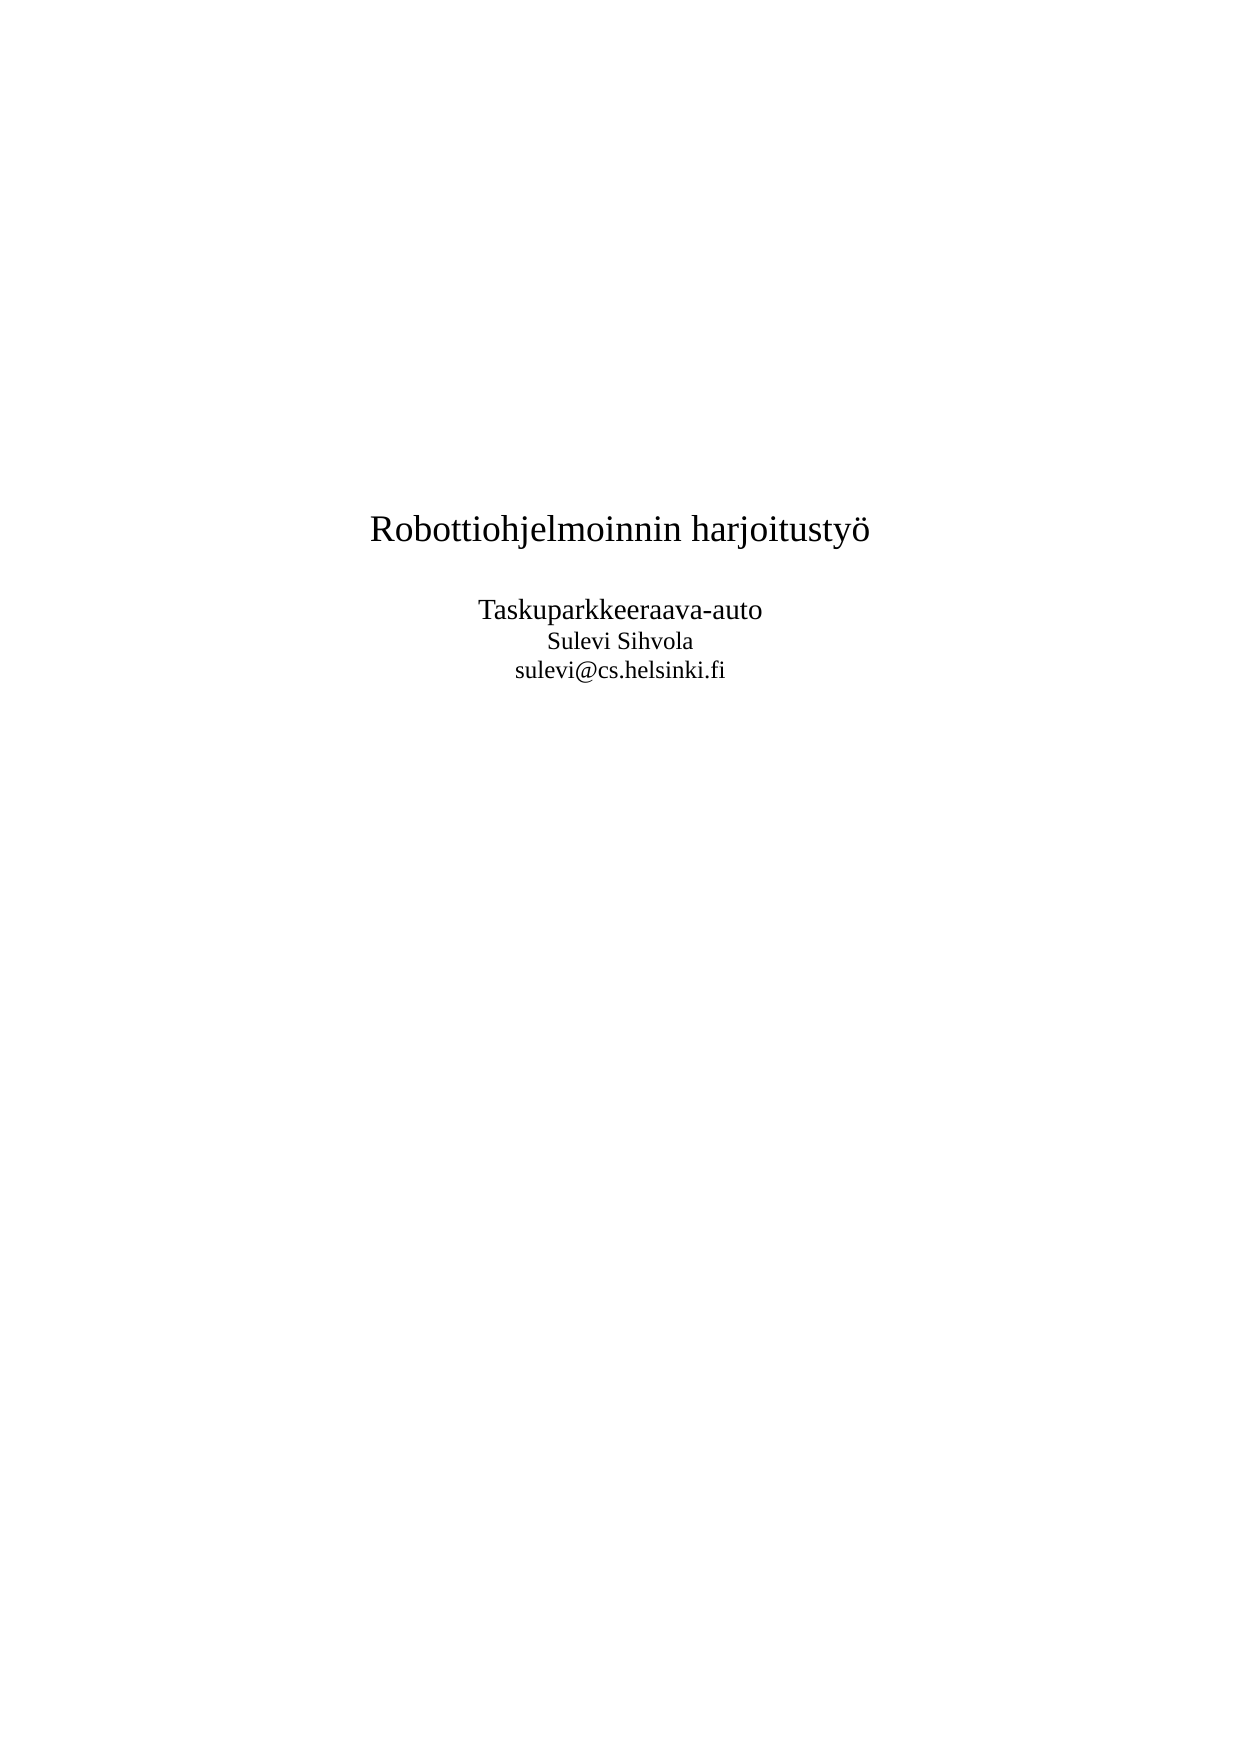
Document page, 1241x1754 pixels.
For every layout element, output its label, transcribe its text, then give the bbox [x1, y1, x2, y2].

text Sulevi Sihvola [118, 626, 1122, 655]
text Robottiohjelmoinnin harjoitustyö [118, 506, 1122, 549]
text Taskuparkkeeraava-auto [118, 592, 1122, 626]
text sulevi@cs.helsinki.fi [118, 655, 1122, 683]
